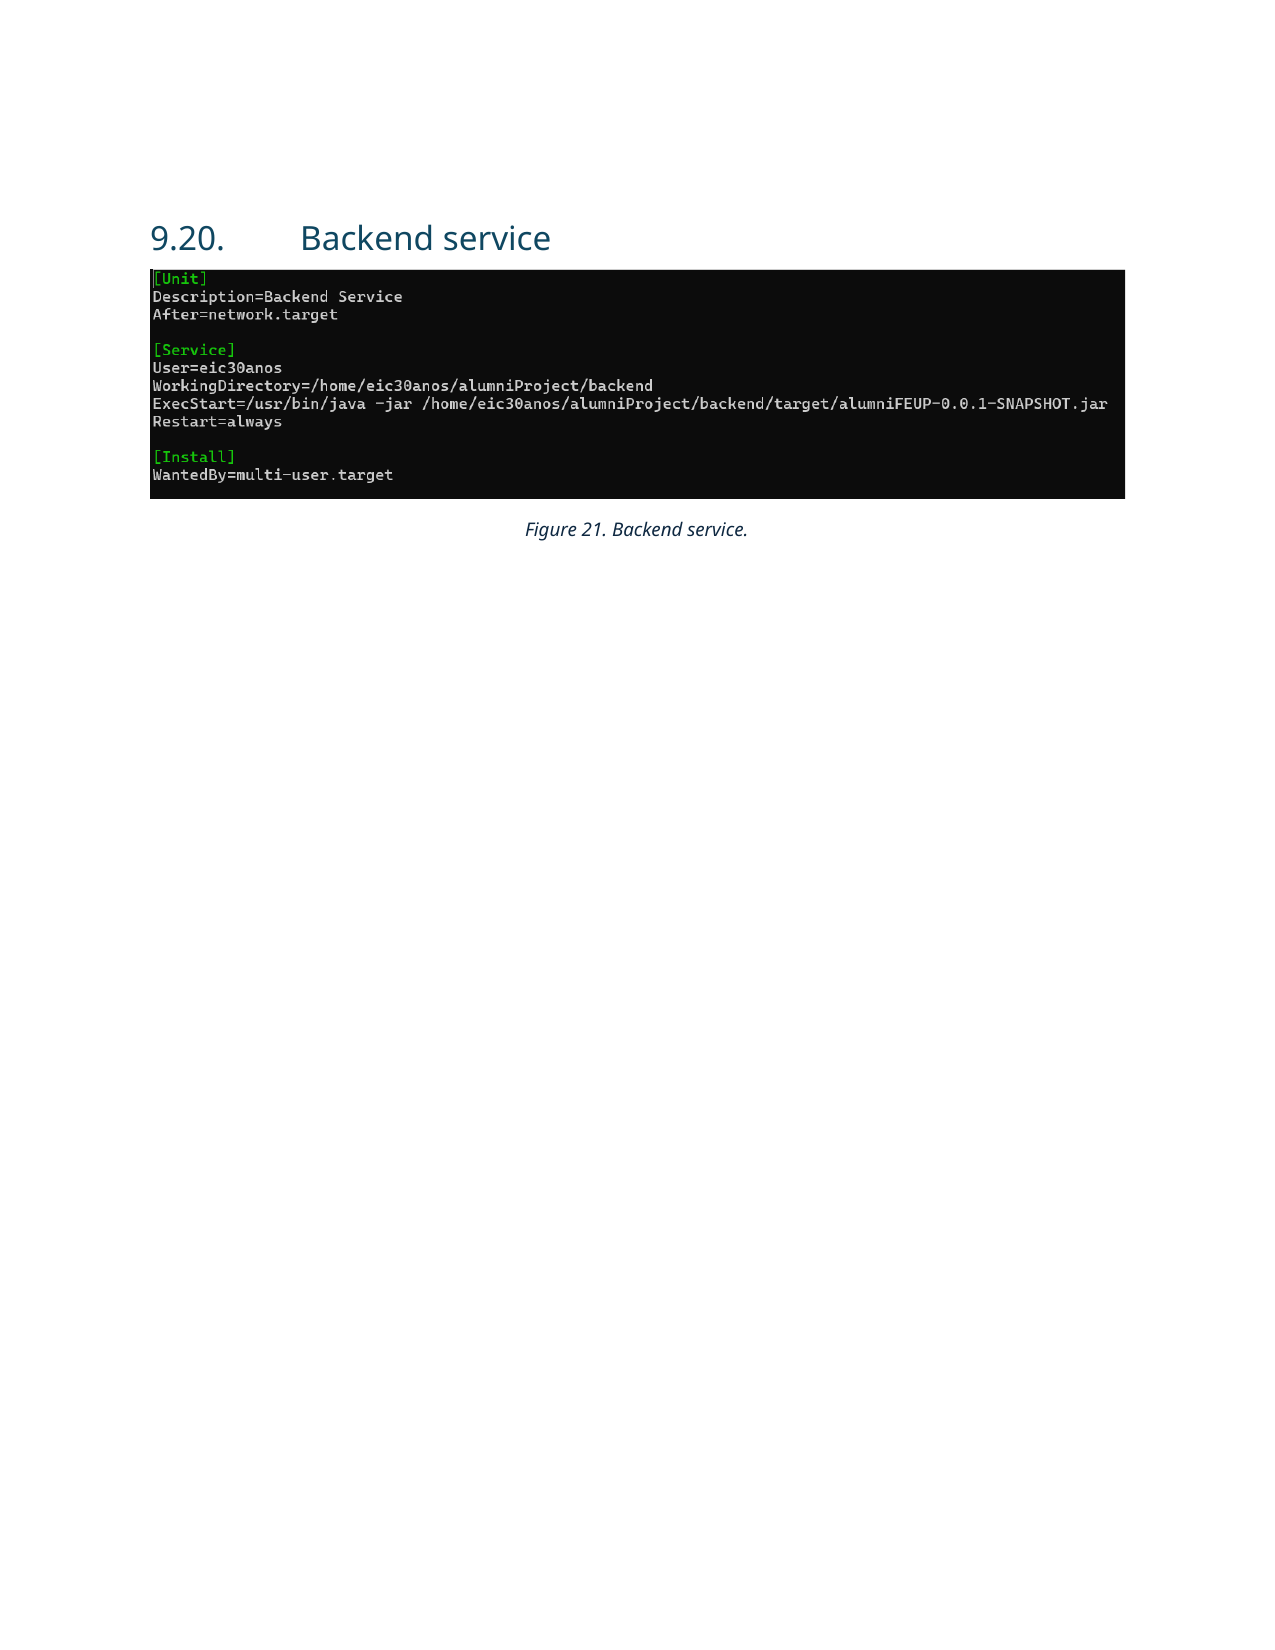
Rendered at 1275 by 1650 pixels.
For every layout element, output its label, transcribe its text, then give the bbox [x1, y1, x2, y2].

subtitle Backend service [150, 215, 1125, 260]
text Figure 21. Backend service. [150, 516, 1125, 542]
